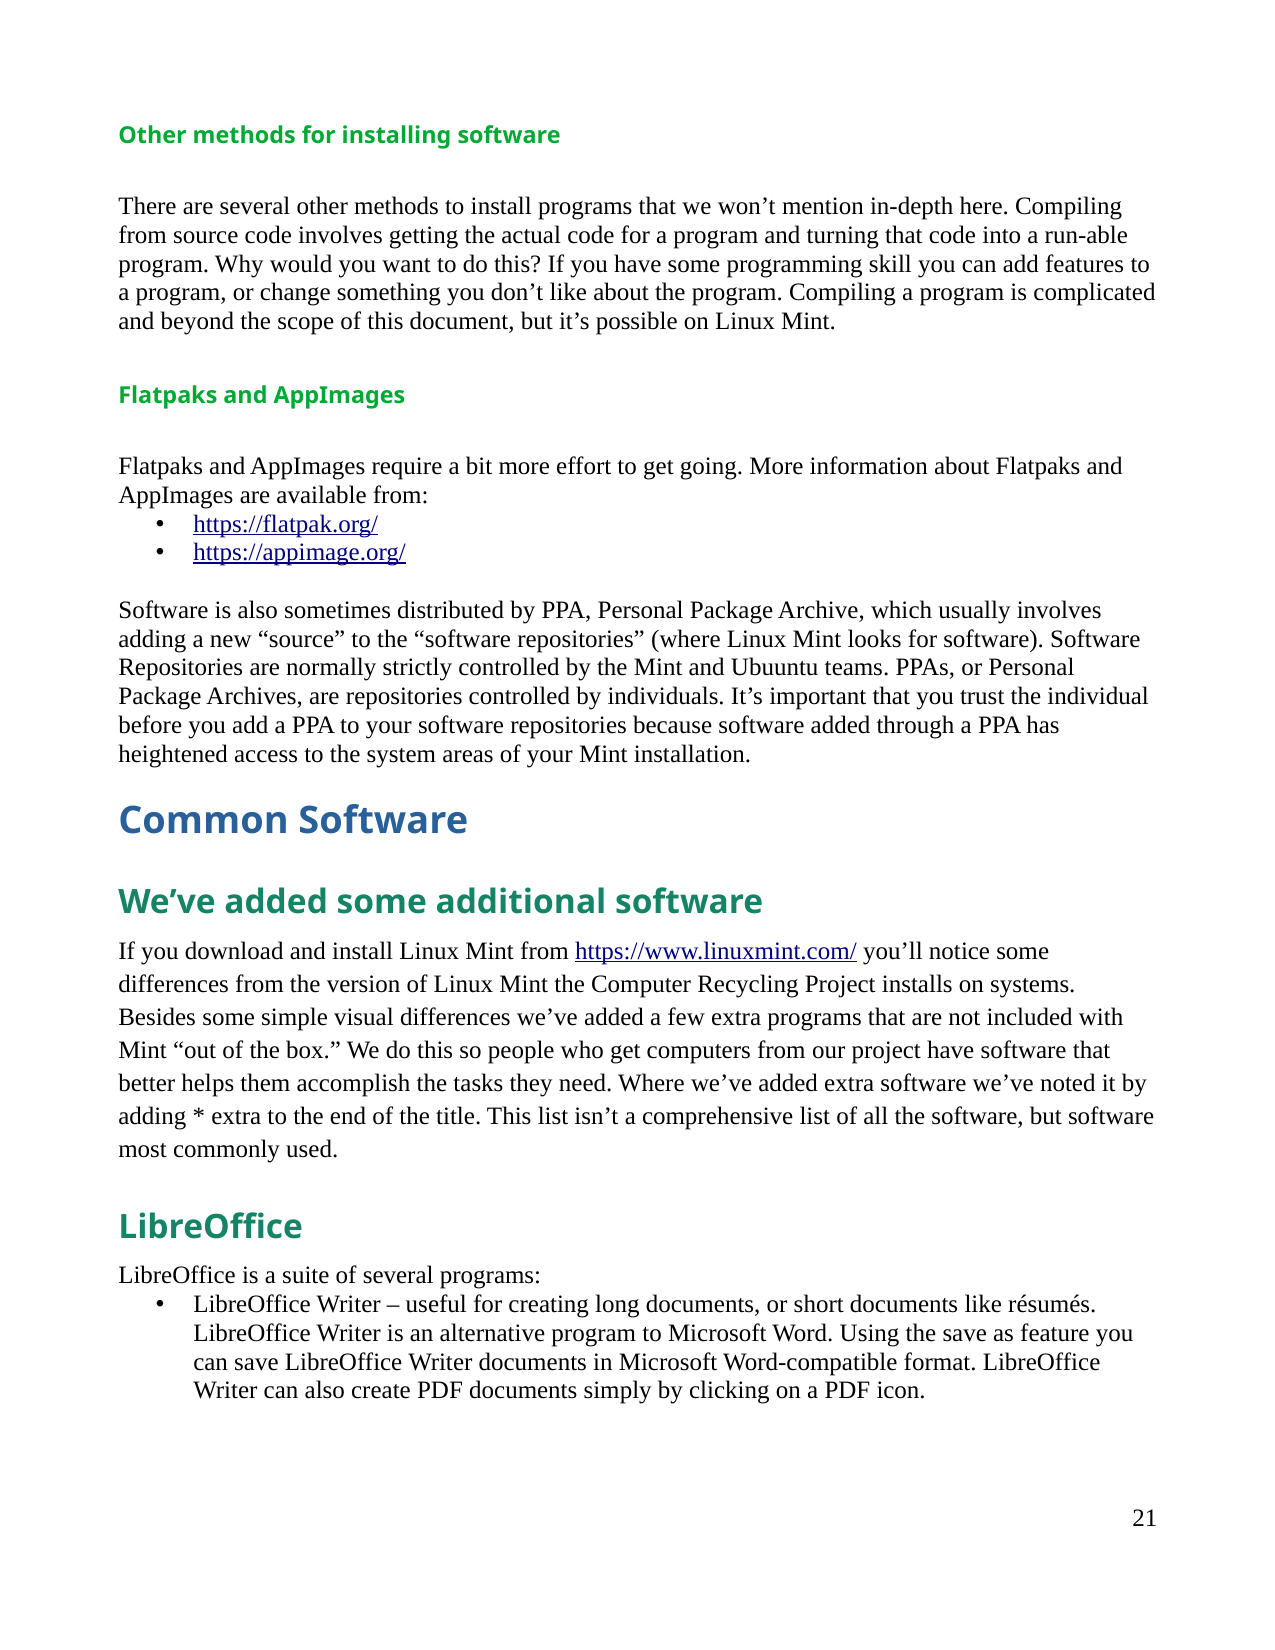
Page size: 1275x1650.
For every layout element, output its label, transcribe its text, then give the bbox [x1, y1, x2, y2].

text Software is also sometimes distributed by PPA, Personal Package Archive, which usually involves adding a new “source” to the “software repositories” (where Linux Mint looks for software). Software Repositories are normally strictly controlled by the Mint and Ubuuntu teams. PPAs, or Personal Package Archives, are repositories controlled by individuals. It’s important that you trust the individual before you add a PPA to your software repositories because software added through a PPA has heightened access to the system areas of your Mint installation. [118, 595, 1157, 767]
text Flatpaks and AppImages require a bit more effort to get going. More information about Flatpaks and AppImages are available from: [118, 451, 1157, 509]
subtitle Common Software [118, 792, 1157, 844]
subtitle Flatpaks and AppImages [118, 378, 1157, 410]
list LibreOffice Writer – useful for creating long documents, or short documents like résumés. LibreOffice Writer is an alternative program to Microsoft Word. Using the save as feature you can save LibreOffice Writer documents in Microsoft Word-compatible format. LibreOffice Writer can also create PDF documents simply by clicking on a PDF icon. [156, 1289, 1157, 1404]
subtitle LibreOffice [118, 1202, 1157, 1248]
list https://flatpak.org/ [156, 509, 1157, 537]
text LibreOffice is a suite of several programs: [118, 1261, 1157, 1289]
subtitle Other methods for installing software [118, 118, 1157, 150]
text There are several other methods to install programs that we won’t mention in-depth here. Compiling from source code involves getting the actual code for a program and turning that code into a run-able program. Why would you want to do this? If you have some programming skill you can add features to a program, or change something you don’t like about the program. Compiling a program is complicated and beyond the scope of this document, but it’s possible on Linux Mint. [118, 191, 1157, 335]
text If you download and install Linux Mint from https://www.linuxmint.com/ you’ll notice some differences from the version of Linux Mint the Computer Recycling Project installs on systems. Besides some simple visual differences we’ve added a few extra programs that are not included with Mint “out of the box.” We do this so people who get computers from our project have software that better helps them accomplish the tasks they need. Where we’ve added extra software we’ve noted it by adding * extra to the end of the title. This list isn’t a comprehensive list of all the software, but software most commonly used. [118, 936, 1157, 1163]
list https://appimage.org/ [156, 537, 1157, 566]
subtitle We’ve added some additional software [118, 877, 1157, 923]
